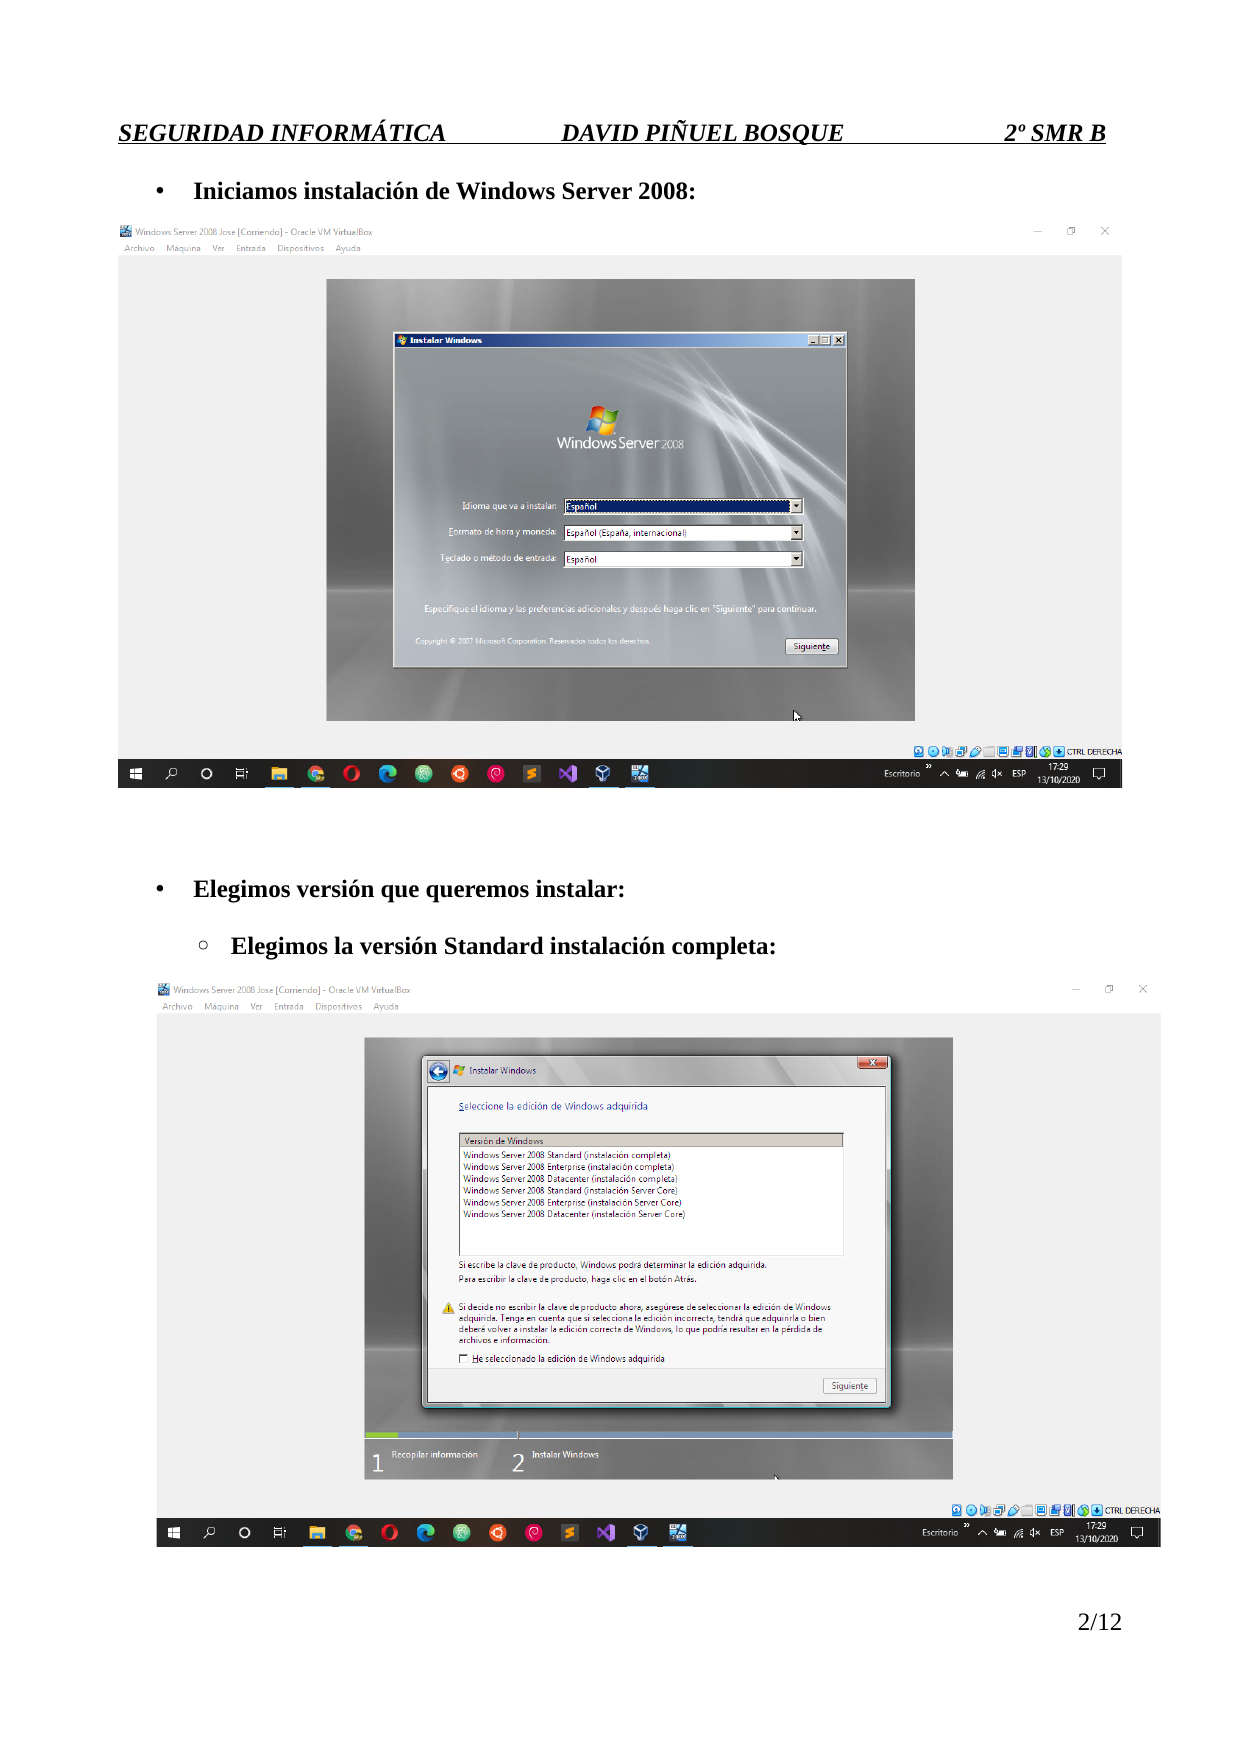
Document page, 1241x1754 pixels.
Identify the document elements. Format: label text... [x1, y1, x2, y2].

picture [156, 981, 1161, 1547]
list Elegimos la versión Standard instalación completa: [193, 931, 1122, 960]
picture [118, 223, 1123, 788]
list Iniciamos instalación de Windows Server 2008: [156, 176, 1122, 205]
list Elegimos versión que queremos instalar: [156, 874, 1122, 903]
